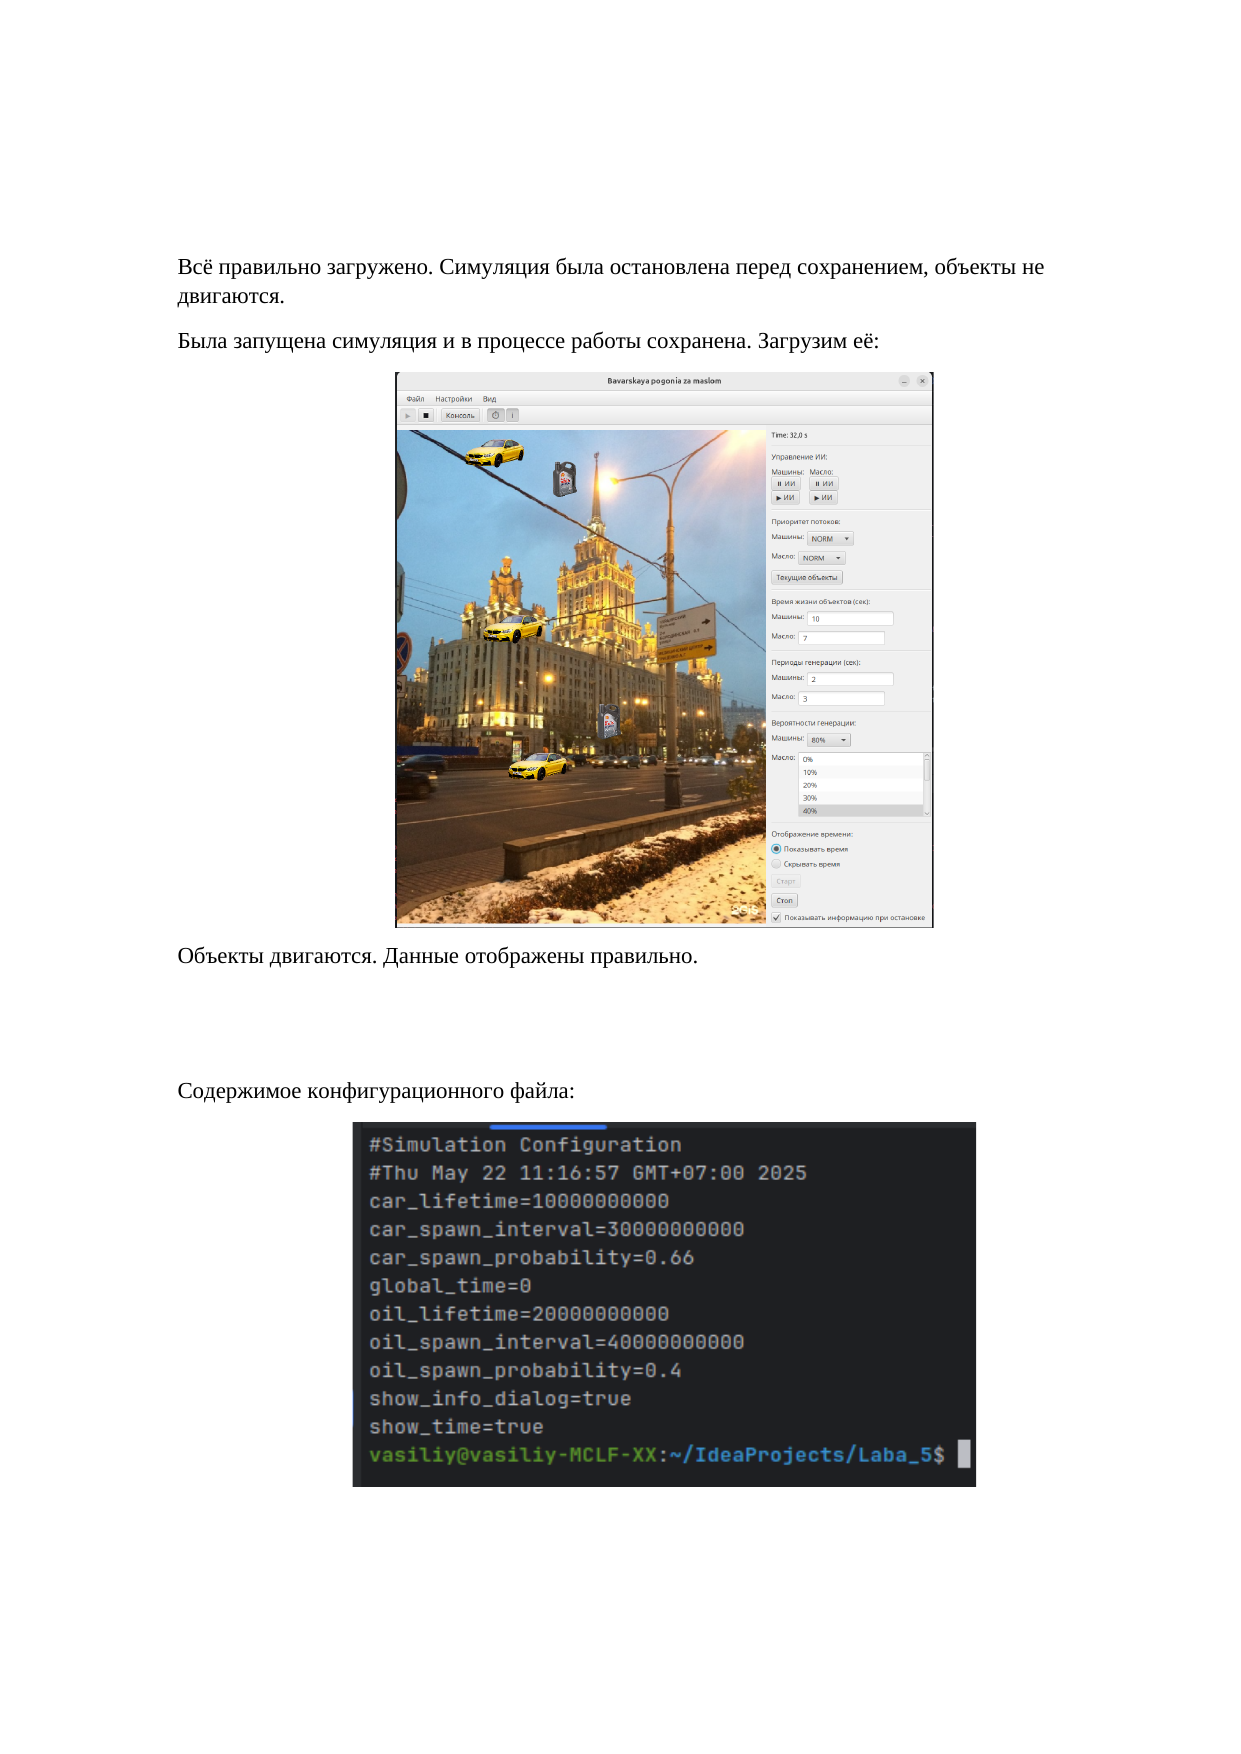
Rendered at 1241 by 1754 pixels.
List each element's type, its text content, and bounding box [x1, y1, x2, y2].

picture [395, 372, 934, 928]
text Содержимое конфигурационного файла: [177, 1077, 1152, 1103]
text Была запущена симуляция и в процессе работы сохранена. Загрузим её: [177, 327, 1152, 353]
text Объекты двигаются. Данные отображены правильно. [177, 942, 1152, 968]
text Всё правильно загружено. Симуляция была остановлена перед сохранением, объекты не двигаются. [177, 253, 1152, 308]
picture [352, 1122, 977, 1487]
